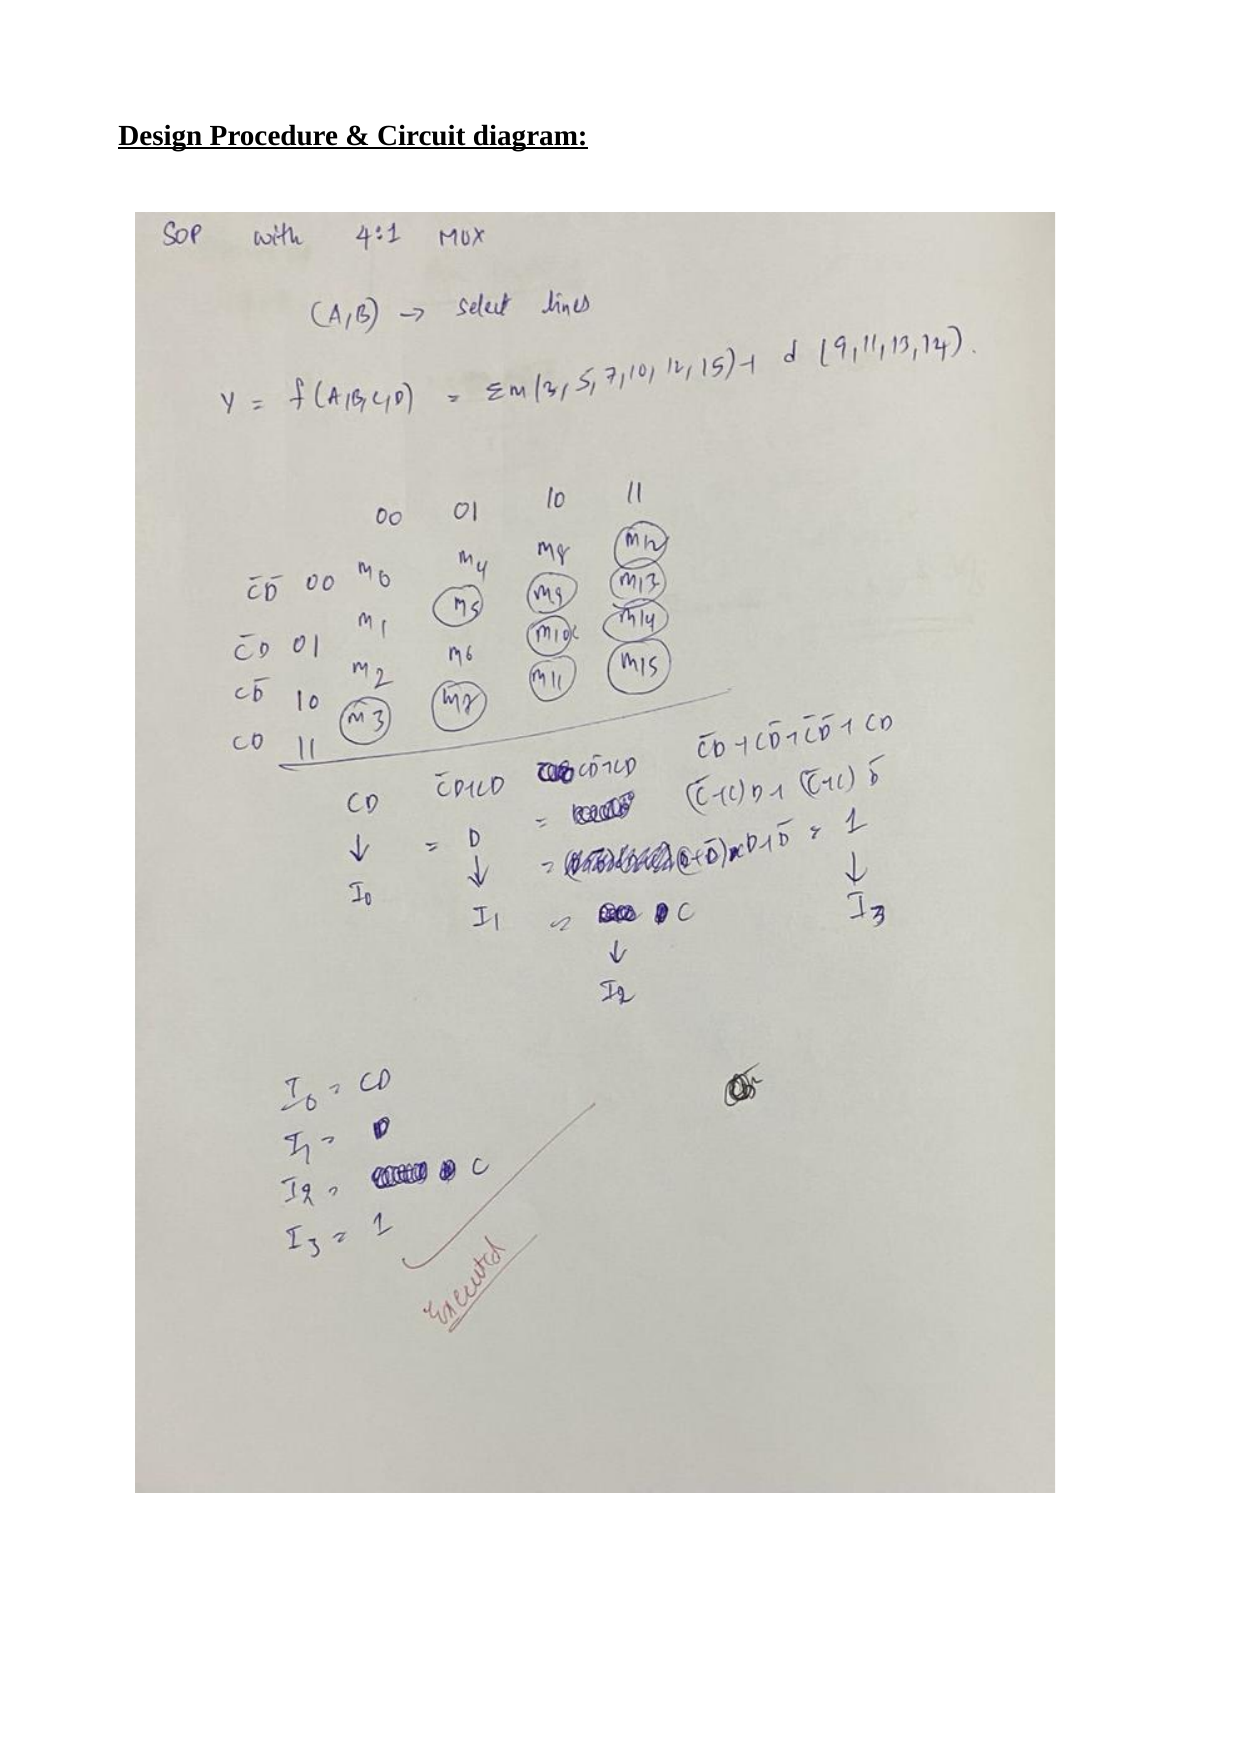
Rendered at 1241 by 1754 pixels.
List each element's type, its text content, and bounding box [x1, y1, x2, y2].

picture [135, 212, 1056, 1493]
text Design Procedure & Circuit diagram: [118, 118, 1122, 152]
